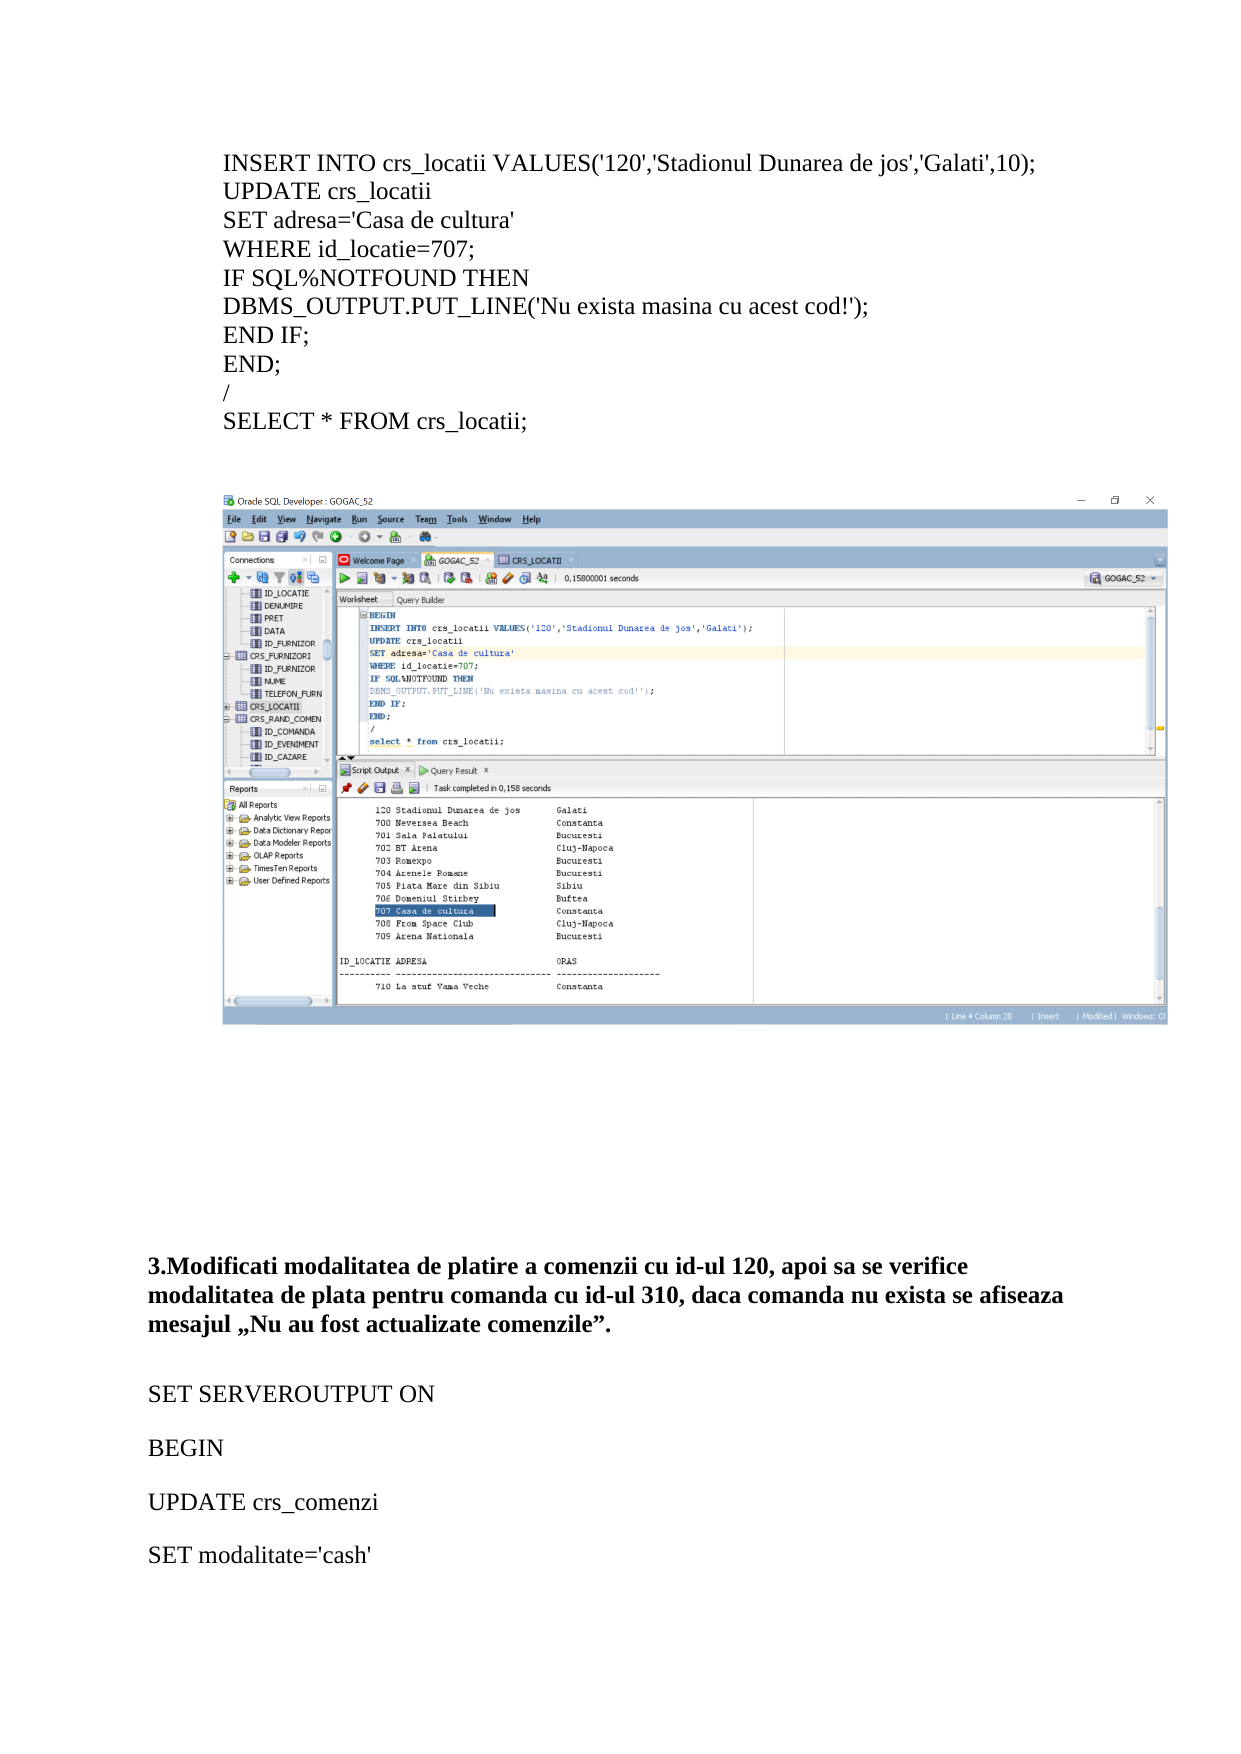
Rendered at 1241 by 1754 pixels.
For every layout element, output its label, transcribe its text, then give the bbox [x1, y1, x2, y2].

text END IF; [223, 320, 1093, 349]
text UPDATE crs_comenzi [148, 1487, 1093, 1515]
text SELECT * FROM crs_locatii; [223, 406, 1093, 435]
text SET SERVEROUTPUT ON [148, 1379, 1093, 1408]
text IF SQL%NOTFOUND THEN [223, 263, 1093, 291]
text END; [223, 349, 1093, 378]
text SET adresa='Casa de cultura' [223, 205, 1093, 234]
text WHERE id_locatie=707; [223, 234, 1093, 263]
text INSERT INTO crs_locatii VALUES('120','Stadionul Dunarea de jos','Galati',10); [223, 148, 1093, 176]
text 3.Modificati modalitatea de platire a comenzii cu id-ul 120, apoi sa se verifice modalitatea de plata pentru comanda cu id-ul 310, daca comanda nu exista se afiseaza mesajul „Nu au fost actualizate comenzile”. [148, 1251, 1093, 1337]
text BEGIN [148, 1433, 1093, 1462]
text DBMS_OUTPUT.PUT_LINE('Nu exista masina cu acest cod!'); [223, 291, 1093, 320]
text / [223, 378, 1093, 406]
text SET modalitate='cash' [148, 1540, 1093, 1569]
text UPDATE crs_locatii [223, 176, 1093, 205]
